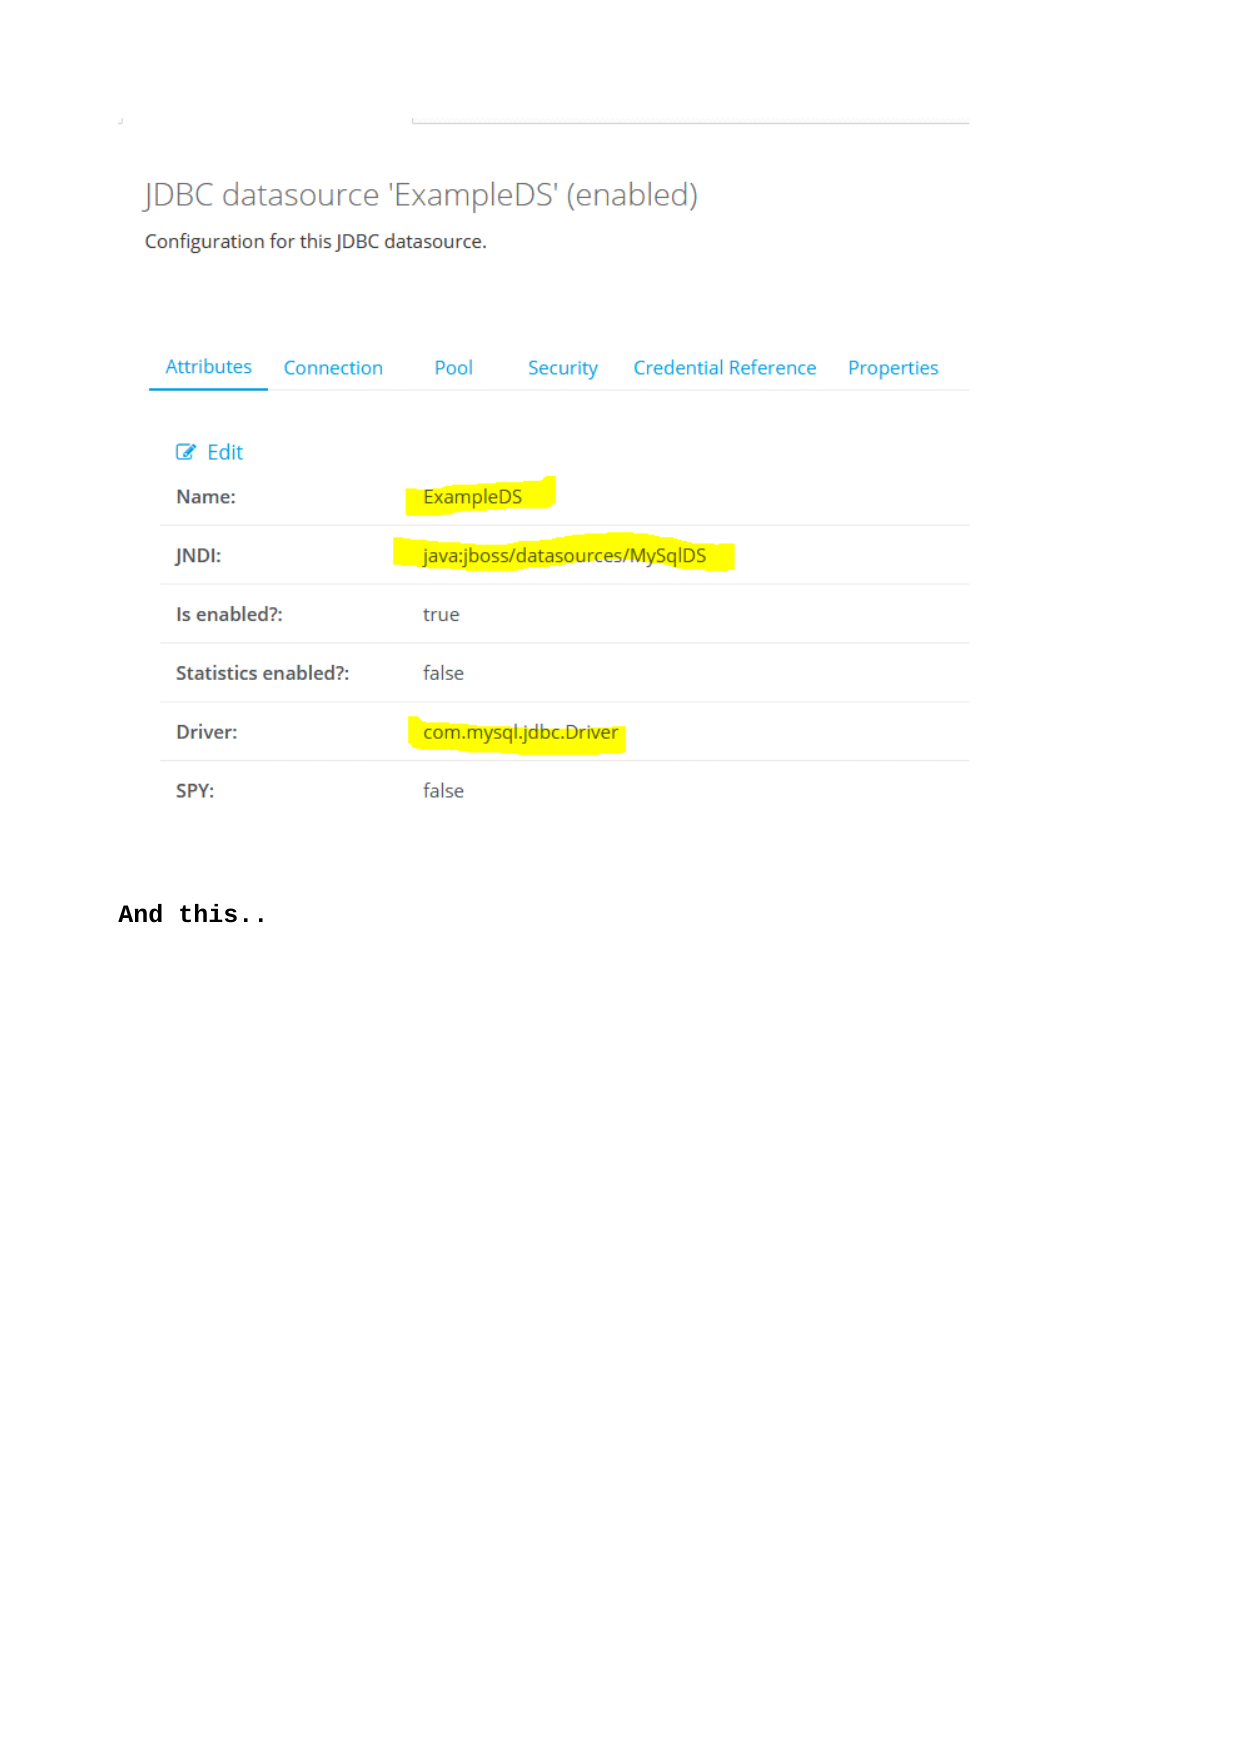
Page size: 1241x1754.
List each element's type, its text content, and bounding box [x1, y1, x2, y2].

text And this.. [118, 901, 1122, 929]
